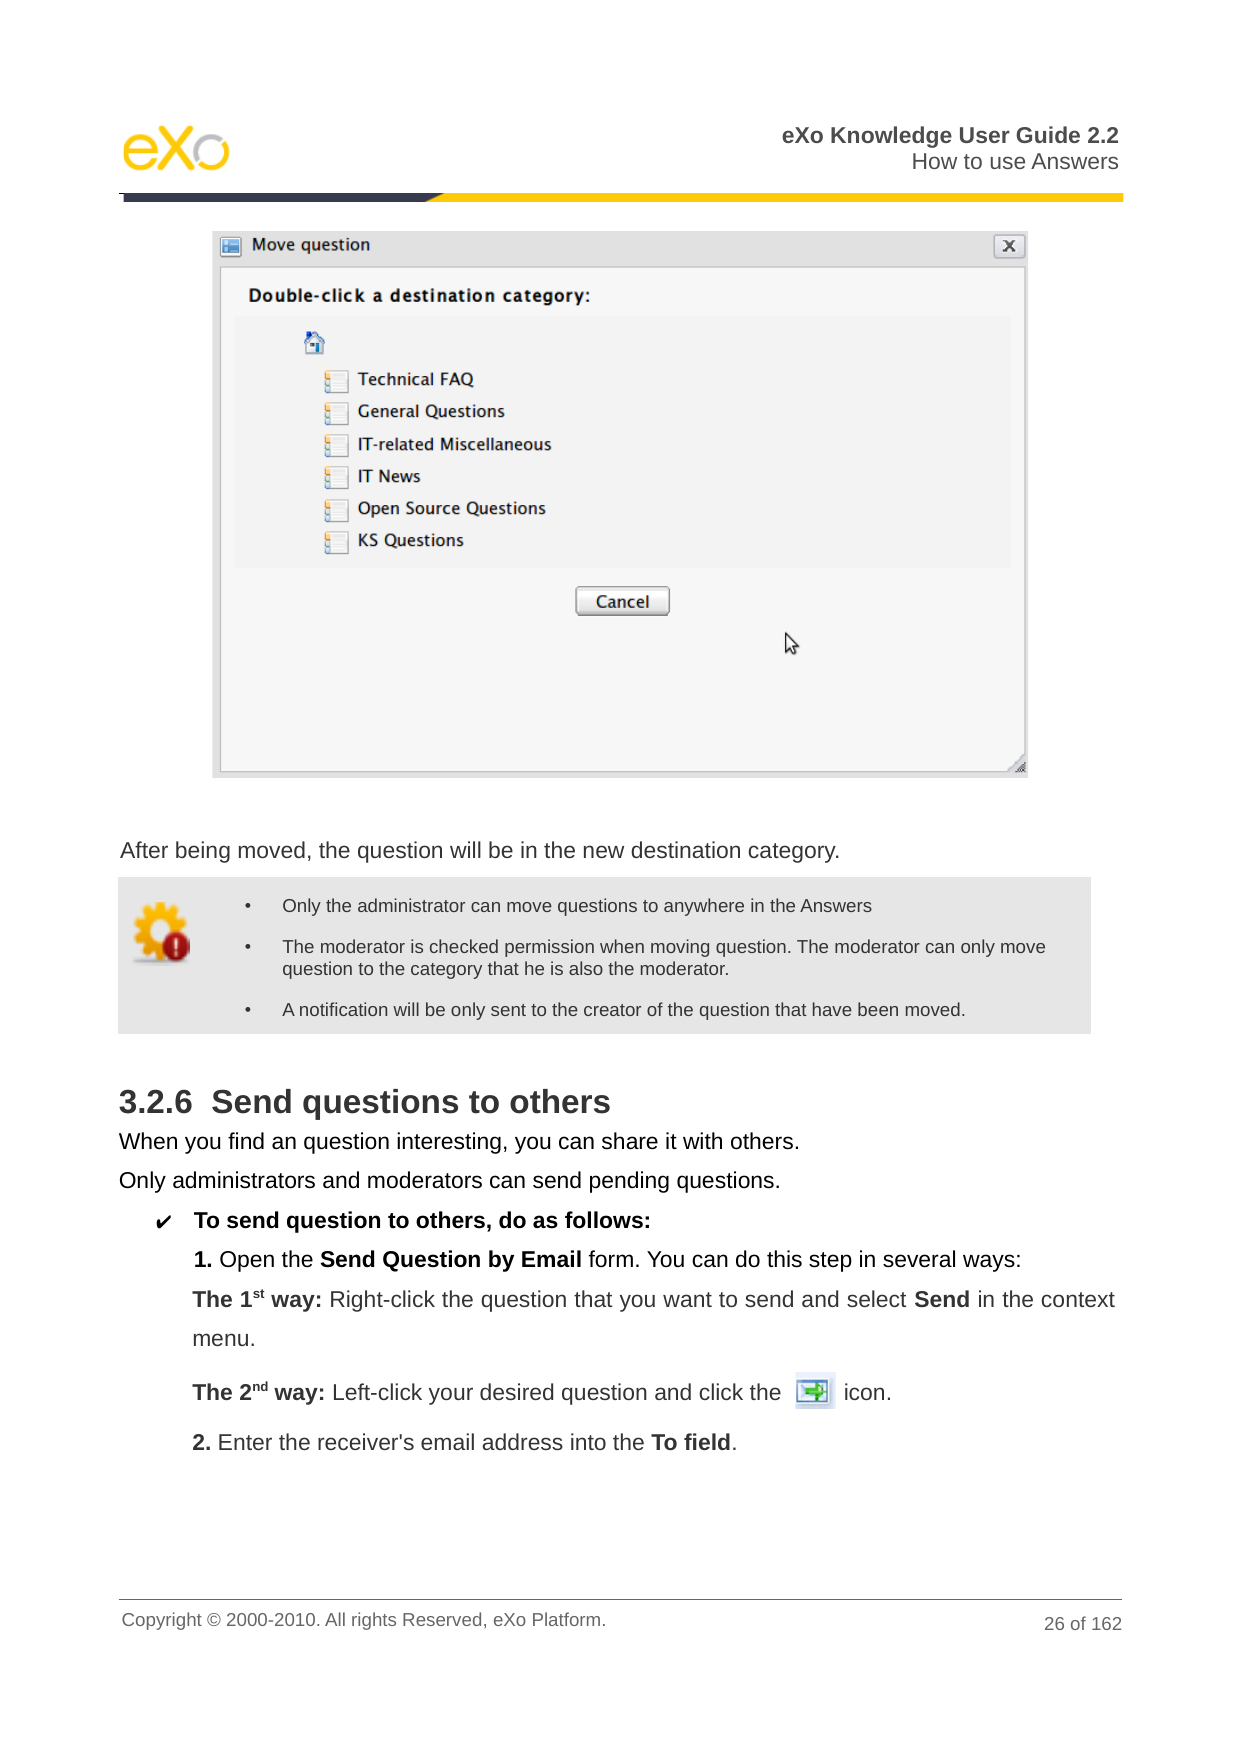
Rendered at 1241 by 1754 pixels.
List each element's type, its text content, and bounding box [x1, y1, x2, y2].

picture [123, 193, 1124, 202]
text 2. Enter the receiver's email address into the To field. [118, 1429, 1122, 1455]
subtitle Send questions to others [118, 1082, 1122, 1120]
picture [795, 1372, 836, 1409]
text Only administrators and moderators can send pending questions. [118, 1167, 1122, 1194]
table_header Only the administrator can move questions to anywhere in the Answers The moderator is checked permission when moving question. The moderator can only move question to the category that he is also the moderator. A notification will be only sent to the creator of the question that have been moved. [202, 878, 1090, 1033]
picture [123, 125, 230, 171]
list 1. Open the Send Question by Email form. You can do this step in several ways: [156, 1246, 1122, 1273]
text When you find an question interesting, you can share it with others. [118, 1128, 1122, 1154]
text The 2nd way: Left-click your desired question and click the icon. [0, 1365, 1122, 1416]
list To send question to others, do as follows: [156, 1207, 1122, 1233]
picture [212, 231, 1029, 778]
table_header [119, 878, 201, 1033]
picture [132, 902, 190, 966]
text The 1st way: Right-click the question that you want to send and select Send in the context menu. [118, 1286, 1122, 1352]
list After being moved, the question will be in the new destination category. [82, 837, 1122, 864]
